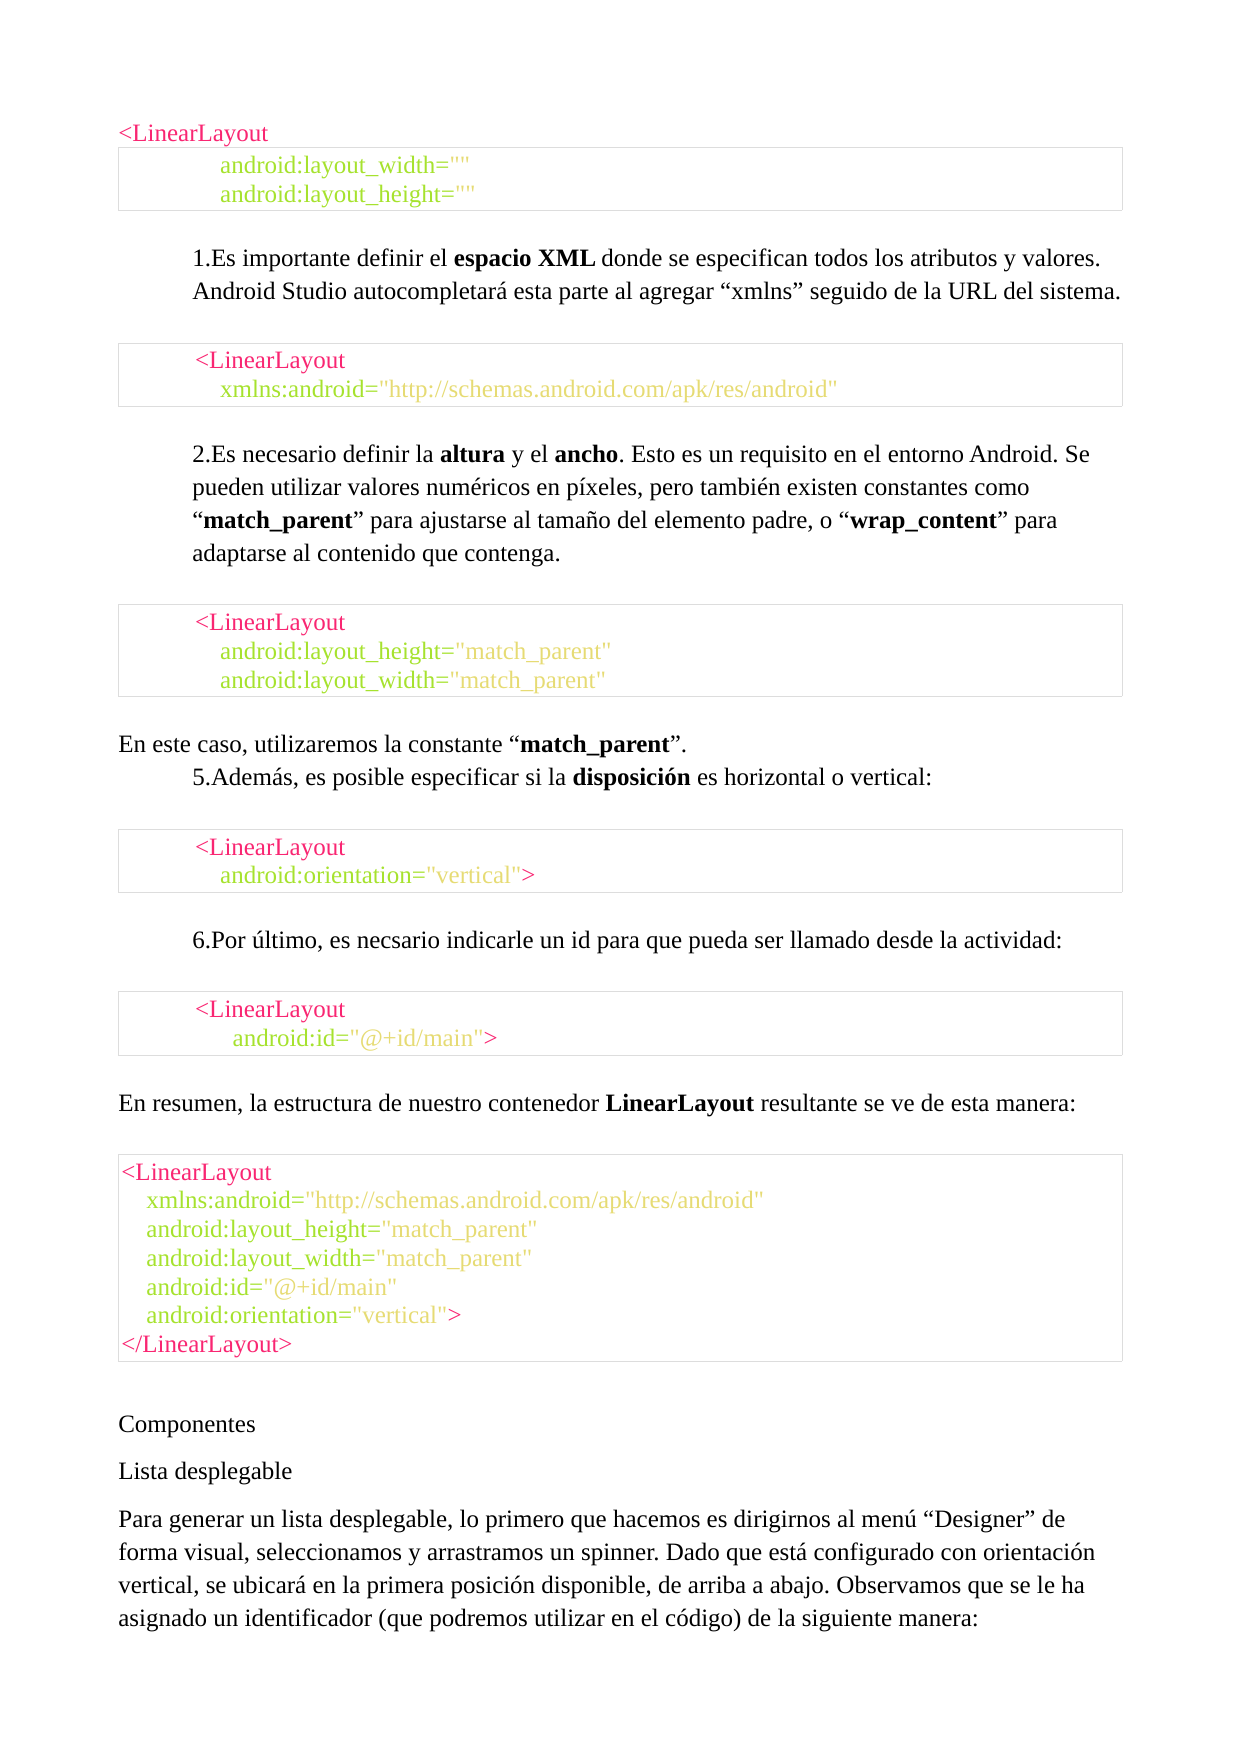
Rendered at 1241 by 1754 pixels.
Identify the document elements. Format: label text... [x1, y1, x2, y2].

text xmlns:android="http://schemas.android.com/apk/res/android" [119, 1182, 1122, 1211]
list android:layout_width="match_parent" [119, 662, 1122, 696]
text Para generar un lista desplegable, lo primero que hacemos es dirigirnos al menú “Designer” de forma visual, seleccionamos y arrastramos un spinner. Dado que está configurado con orientación vertical, se ubicará en la primera posición disponible, de arriba a abajo. Observamos que se le ha asignado un identificador (que podremos utilizar en el código) de la siguiente manera: [118, 1504, 1122, 1632]
list xmlns:android="http://schemas.android.com/apk/res/android" [119, 371, 1122, 406]
text android:layout_width="match_parent" [119, 1240, 1122, 1269]
text En este caso, utilizaremos la constante “match_parent”. [118, 729, 1122, 758]
list Es importante definir el espacio XML donde se especifican todos los atributos y valores. Android Studio autocompletará esta parte al agregar “xmlns” seguido de la URL del sistema. [118, 243, 1122, 305]
text <LinearLayout [118, 118, 1122, 147]
text Lista desplegable [118, 1456, 1122, 1485]
list Además, es posible especificar si la disposición es horizontal o vertical: [118, 762, 1122, 791]
list Es necesario definir la altura y el ancho. Esto es un requisito en el entorno Android. Se pueden utilizar valores numéricos en píxeles, pero también existen constantes como “match_parent” para ajustarse al tamaño del elemento padre, o “wrap_content” para adaptarse al contenido que contenga. [118, 439, 1122, 567]
text android:id="@+id/main" [119, 1269, 1122, 1297]
list <LinearLayout [119, 344, 1122, 371]
list <LinearLayout [119, 605, 1122, 633]
list <LinearLayout [119, 830, 1122, 857]
text </LinearLayout> [119, 1326, 1122, 1361]
list android:layout_height="match_parent" [119, 633, 1122, 662]
list android:id="@+id/main"> [119, 1020, 1122, 1055]
list Por último, es necsario indicarle un id para que pueda ser llamado desde la actividad: [118, 925, 1122, 954]
list android:orientation="vertical"> [119, 857, 1122, 892]
text android:layout_height="match_parent" [119, 1211, 1122, 1240]
list android:layout_height="" [119, 176, 1122, 210]
text <LinearLayout [119, 1155, 1122, 1182]
text Componentes [118, 1409, 1122, 1437]
list android:layout_width="" [119, 148, 1122, 176]
list <LinearLayout [119, 992, 1122, 1020]
text android:orientation="vertical"> [119, 1297, 1122, 1326]
text En resumen, la estructura de nuestro contenedor LinearLayout resultante se ve de esta manera: [118, 1088, 1122, 1116]
